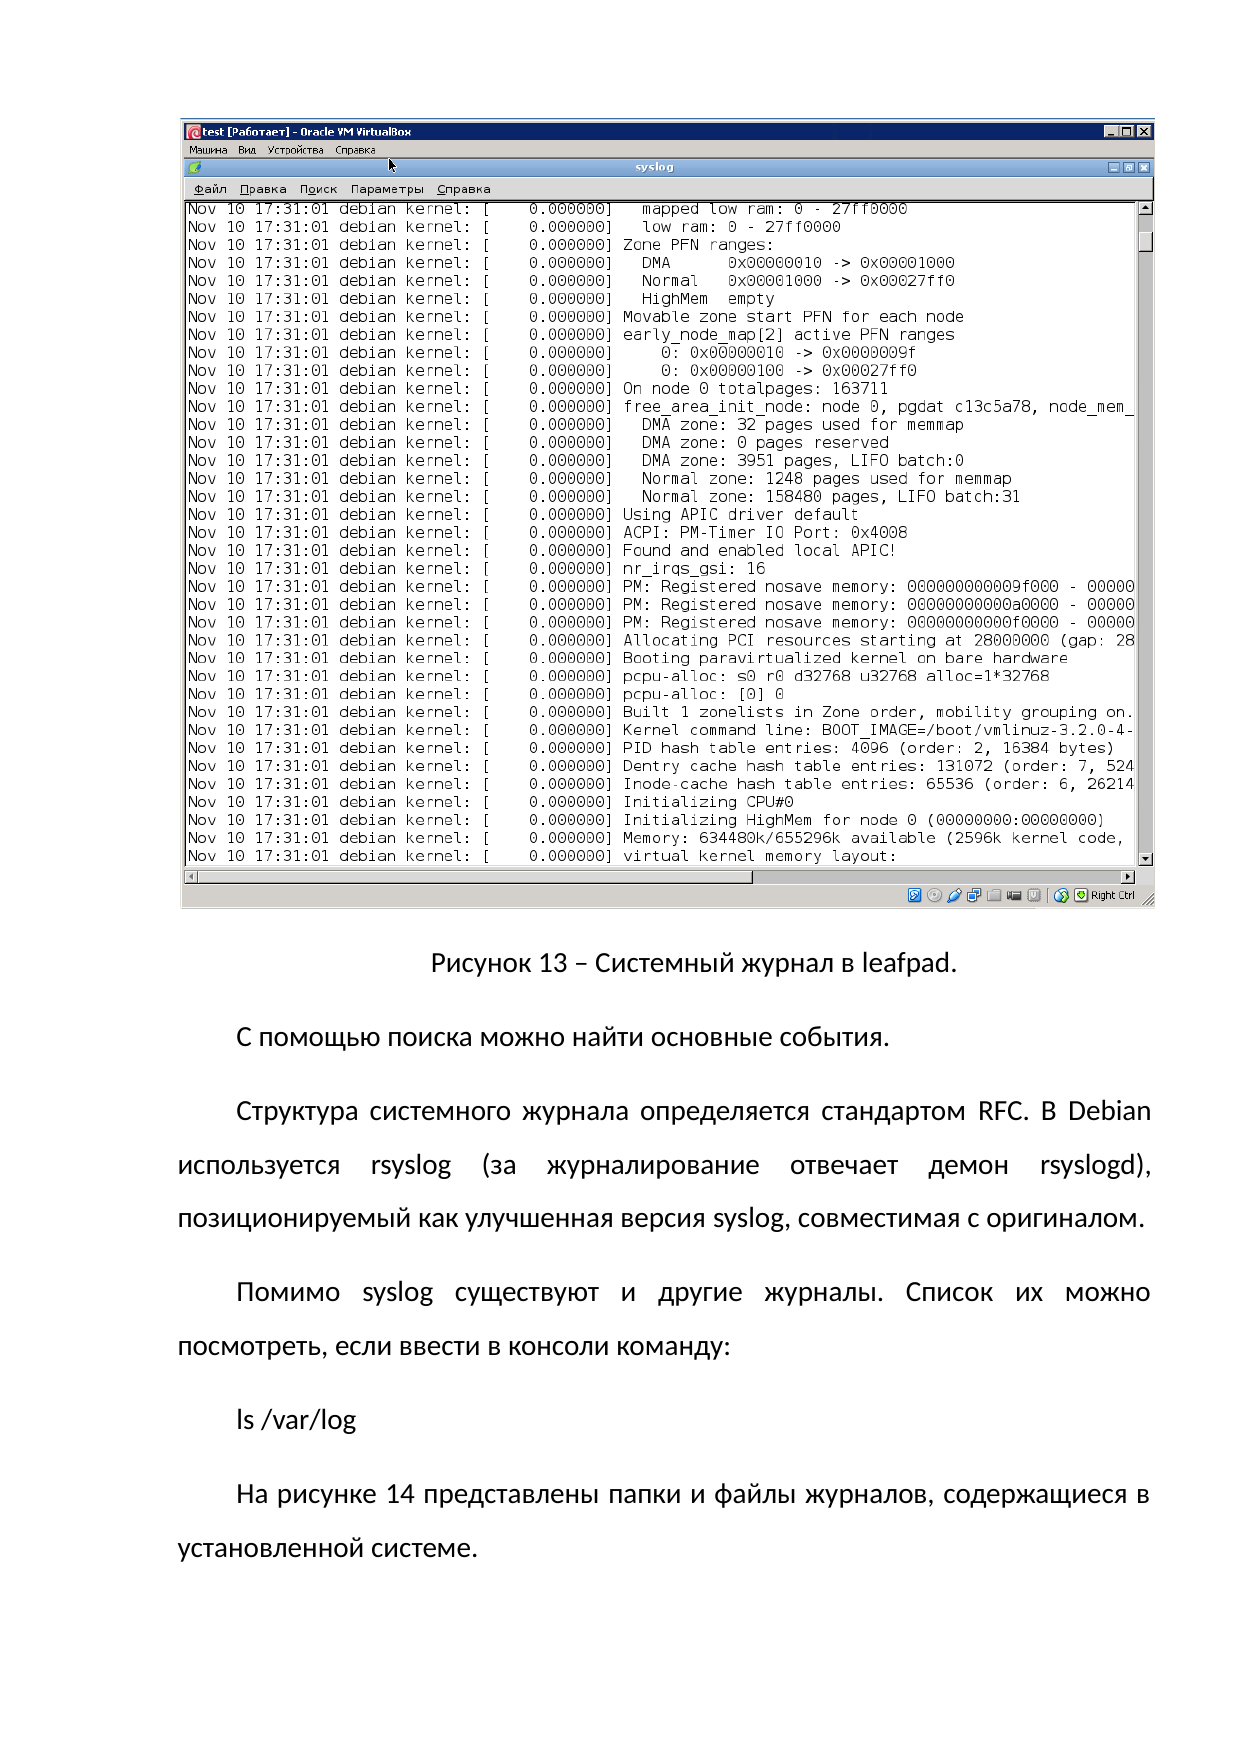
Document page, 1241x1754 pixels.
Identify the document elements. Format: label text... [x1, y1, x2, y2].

text Структура системного журнала определяется стандартом RFC. В Debian используется rsyslog (за журналирование отвечает демон rsyslogd), позиционируемый как улучшенная версия syslog, совместимая с оригиналом. [177, 1092, 1152, 1235]
text Рисунок 13 – Системный журнал в leafpad. [177, 944, 1152, 979]
text ls /var/log [177, 1401, 1152, 1437]
text С помощью поиска можно найти основные события. [177, 1018, 1152, 1054]
text На рисунке 14 представлены папки и файлы журналов, содержащиеся в установленной системе. [177, 1476, 1152, 1564]
picture [180, 118, 1155, 909]
text Помимо syslog существуют и другие журналы. Список их можно посмотреть, если ввести в консоли команду: [177, 1273, 1152, 1363]
